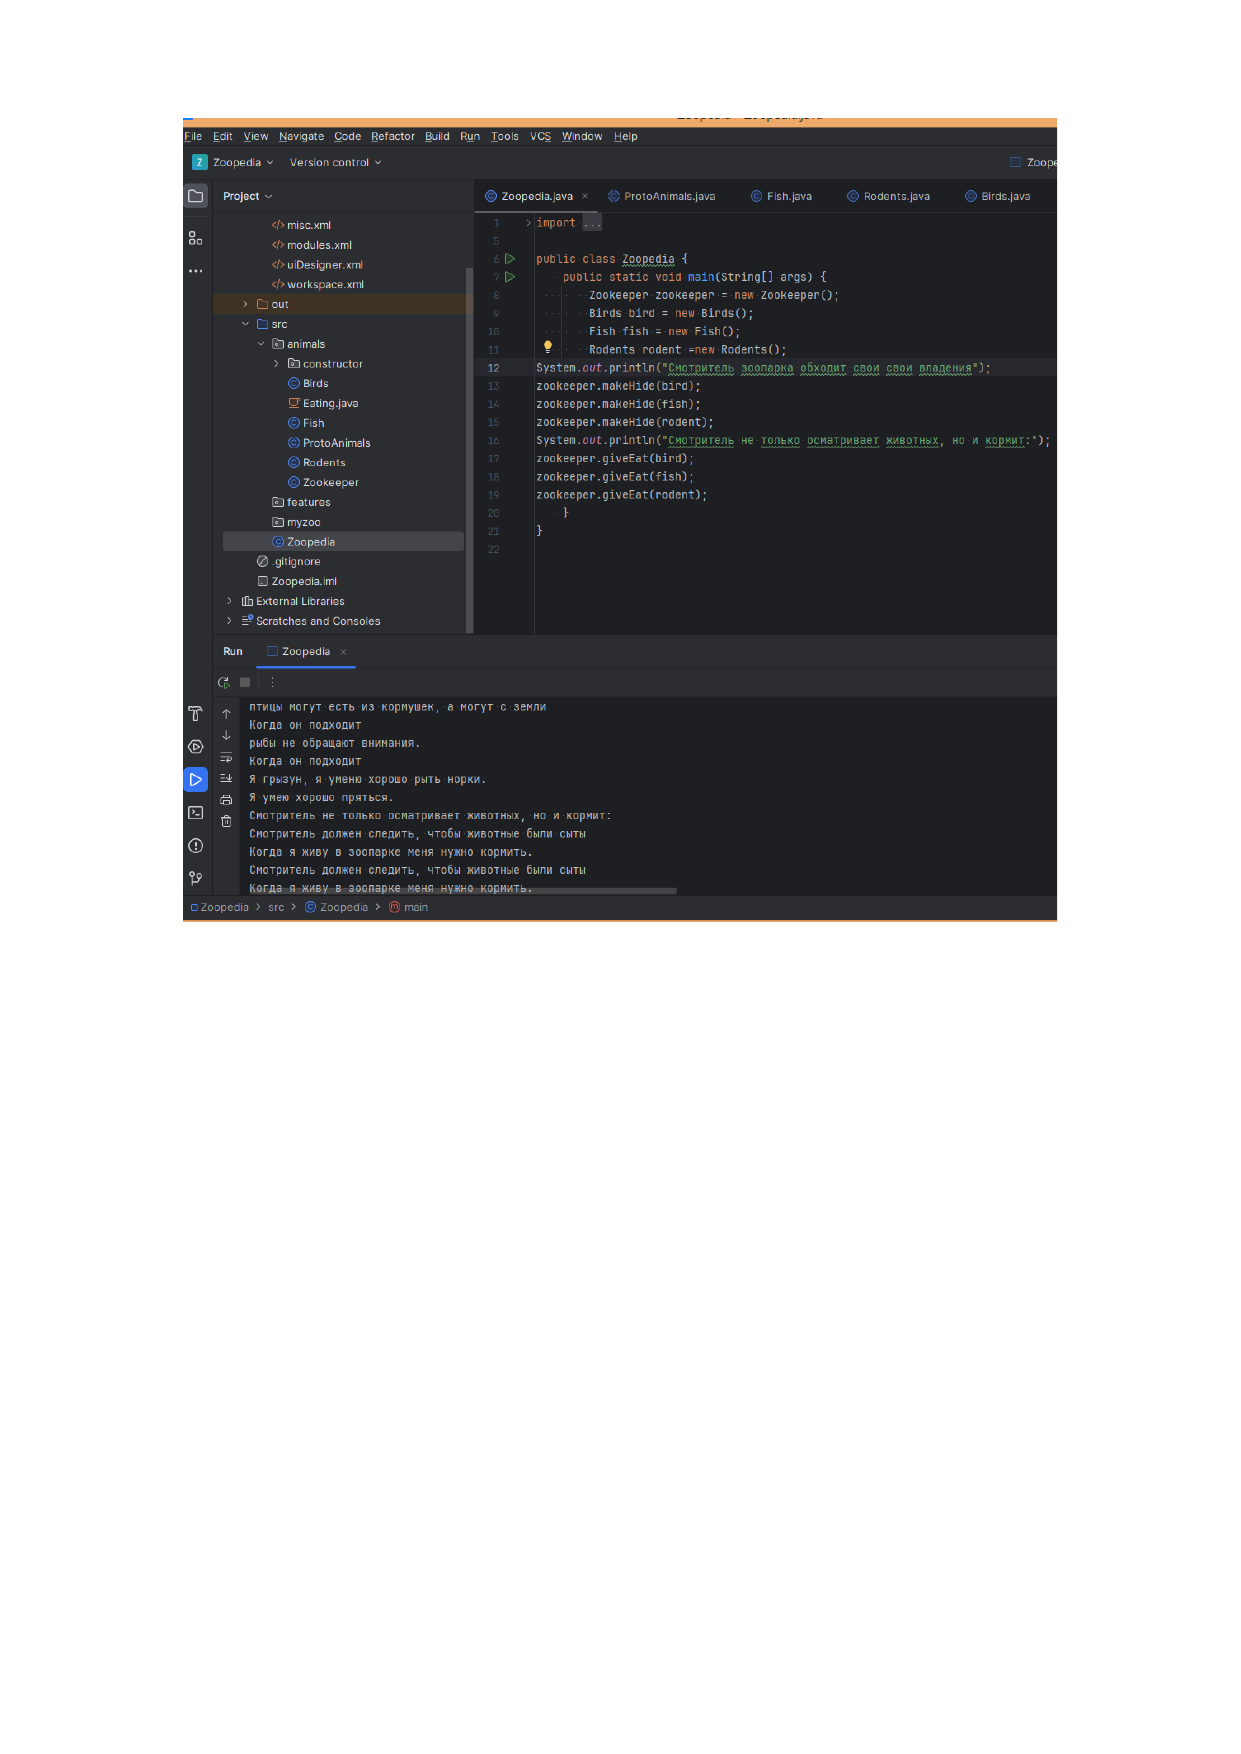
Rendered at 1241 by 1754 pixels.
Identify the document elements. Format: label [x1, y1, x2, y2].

picture [183, 118, 1058, 922]
